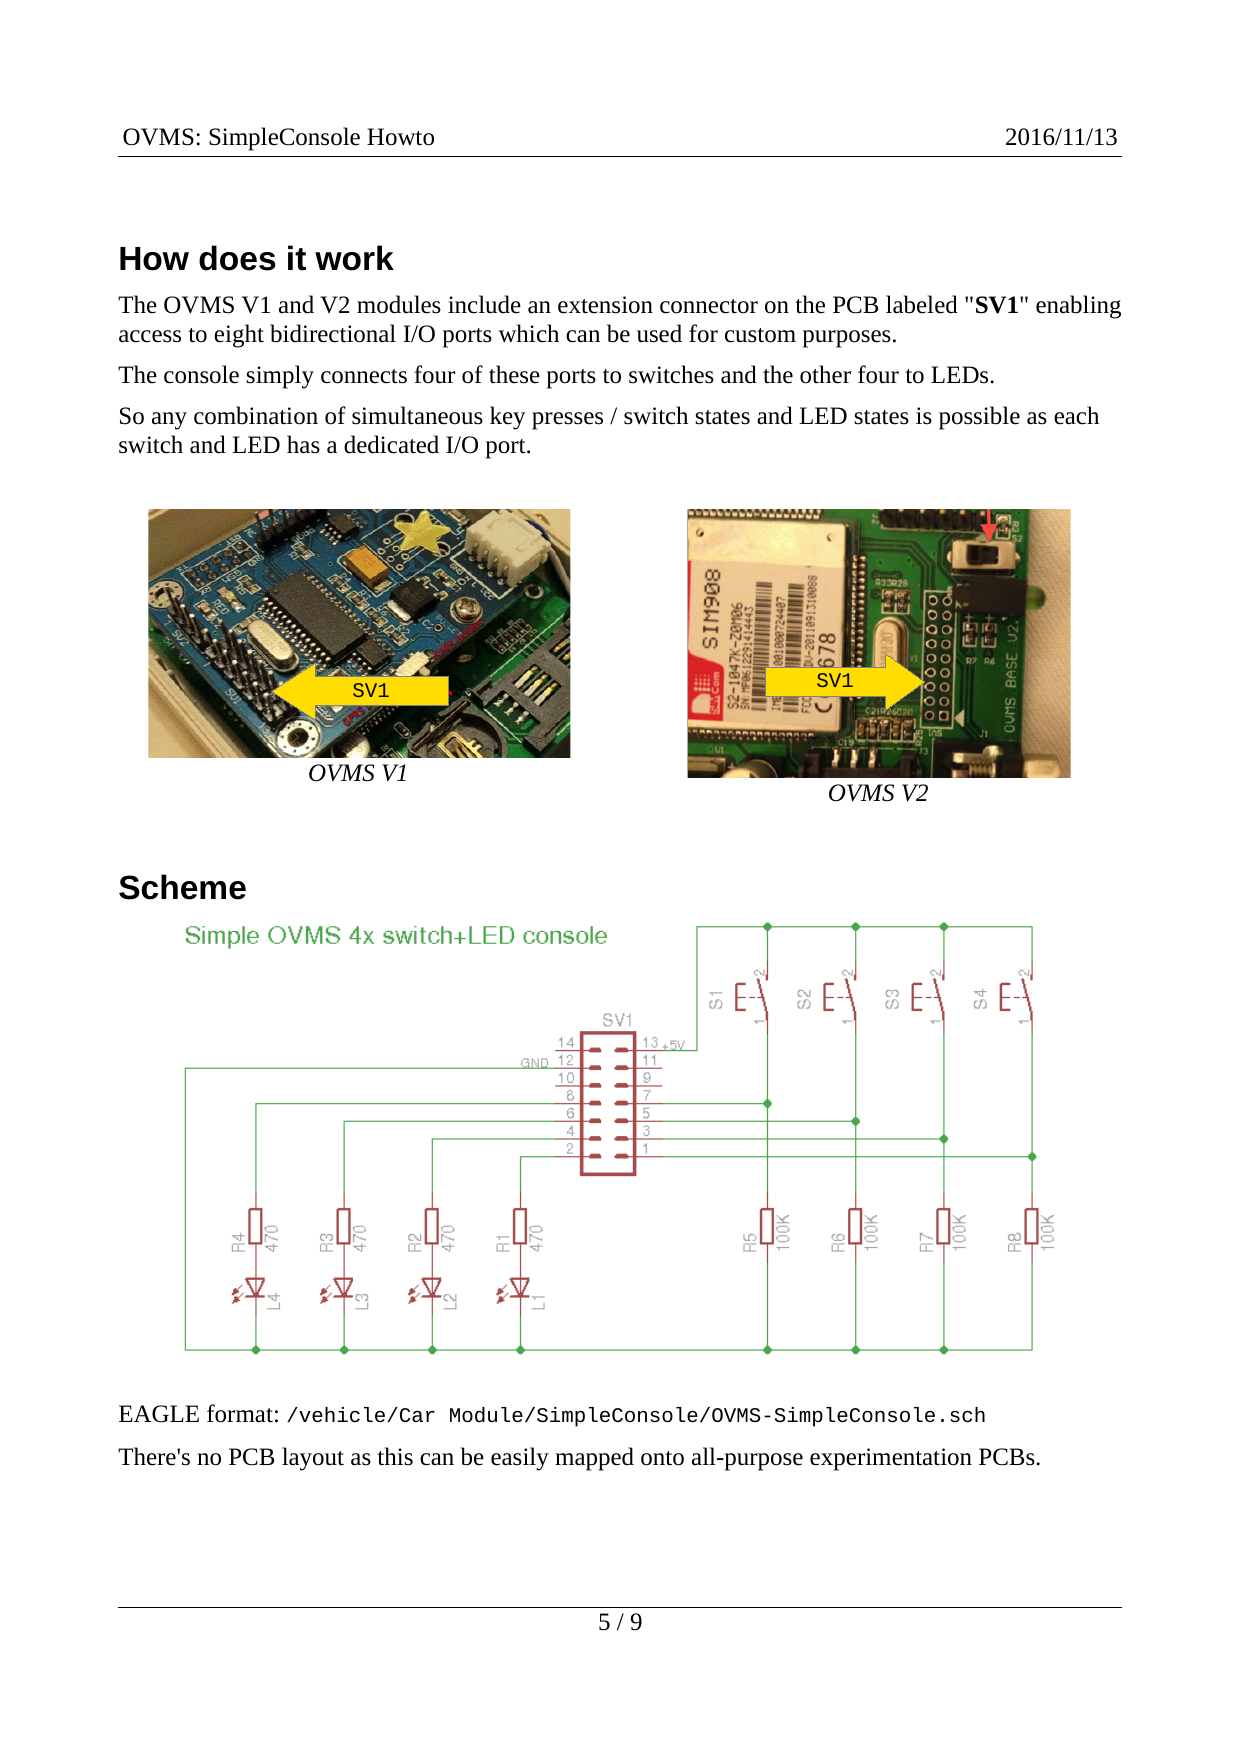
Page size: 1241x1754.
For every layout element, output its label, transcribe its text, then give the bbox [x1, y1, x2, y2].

text So any combination of simultaneous key presses / switch states and LED states is possible as each switch and LED has a dedicated I/O port. [118, 401, 1122, 459]
text The OVMS V1 and V2 modules include an extension connector on the PCB labeled "SV1" enabling access to eight bidirectional I/O ports which can be used for custom purposes. [118, 290, 1122, 348]
text There's no PCB layout as this can be easily mapped onto all-purpose experimentation PCBs. [118, 1442, 1122, 1470]
subtitle How does it work [118, 239, 1122, 278]
text OVMS V2 [675, 509, 1083, 807]
text The console simply connects four of these ports to switches and the other four to LEDs. [118, 360, 1122, 389]
picture [687, 509, 1071, 778]
picture [179, 918, 1061, 1359]
subtitle Scheme [118, 868, 1122, 906]
text EAGLE format: /vehicle/Car Module/SimpleConsole/OVMS-SimpleConsole.sch [118, 1399, 1122, 1429]
picture [148, 509, 571, 758]
text OVMS V1 [144, 510, 575, 787]
